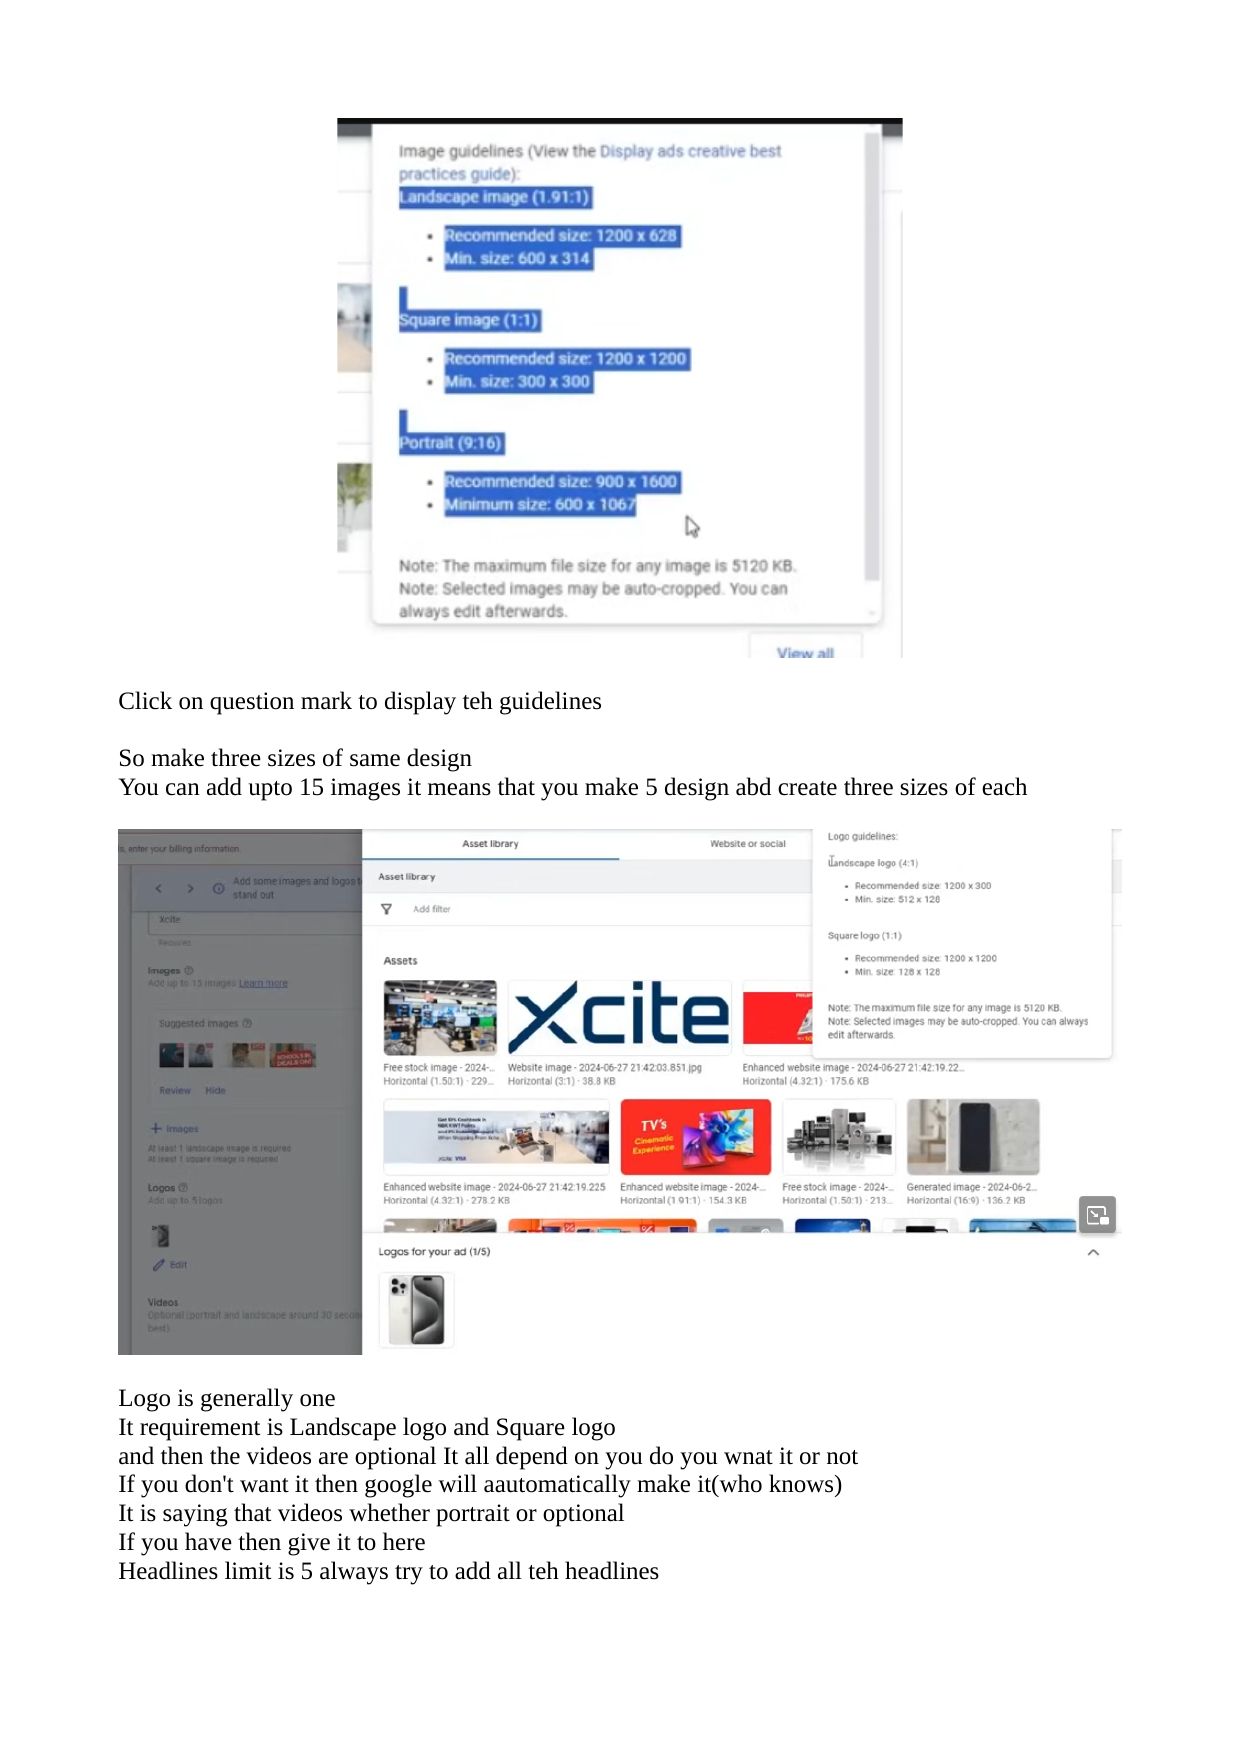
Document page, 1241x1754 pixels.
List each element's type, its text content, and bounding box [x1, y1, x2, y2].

picture [118, 829, 1122, 1355]
text If you don't want it then google will aautomatically make it(who knows) [118, 1469, 1122, 1498]
text You can add upto 15 images it means that you make 5 design abd create three sizes of each [118, 772, 1122, 801]
text It is saying that videos whether portrait or optional [118, 1498, 1122, 1527]
text Headlines limit is 5 always try to add all teh headlines [118, 1556, 1122, 1584]
text Click on question mark to display teh guidelines [118, 686, 1122, 715]
text So make three sizes of same design [118, 743, 1122, 772]
text If you have then give it to here [118, 1527, 1122, 1556]
text and then the videos are optional It all depend on you do you wnat it or not [118, 1441, 1122, 1469]
text It requirement is Landscape logo and Square logo [118, 1412, 1122, 1441]
picture [337, 118, 903, 658]
text Logo is generally one [118, 1383, 1122, 1412]
